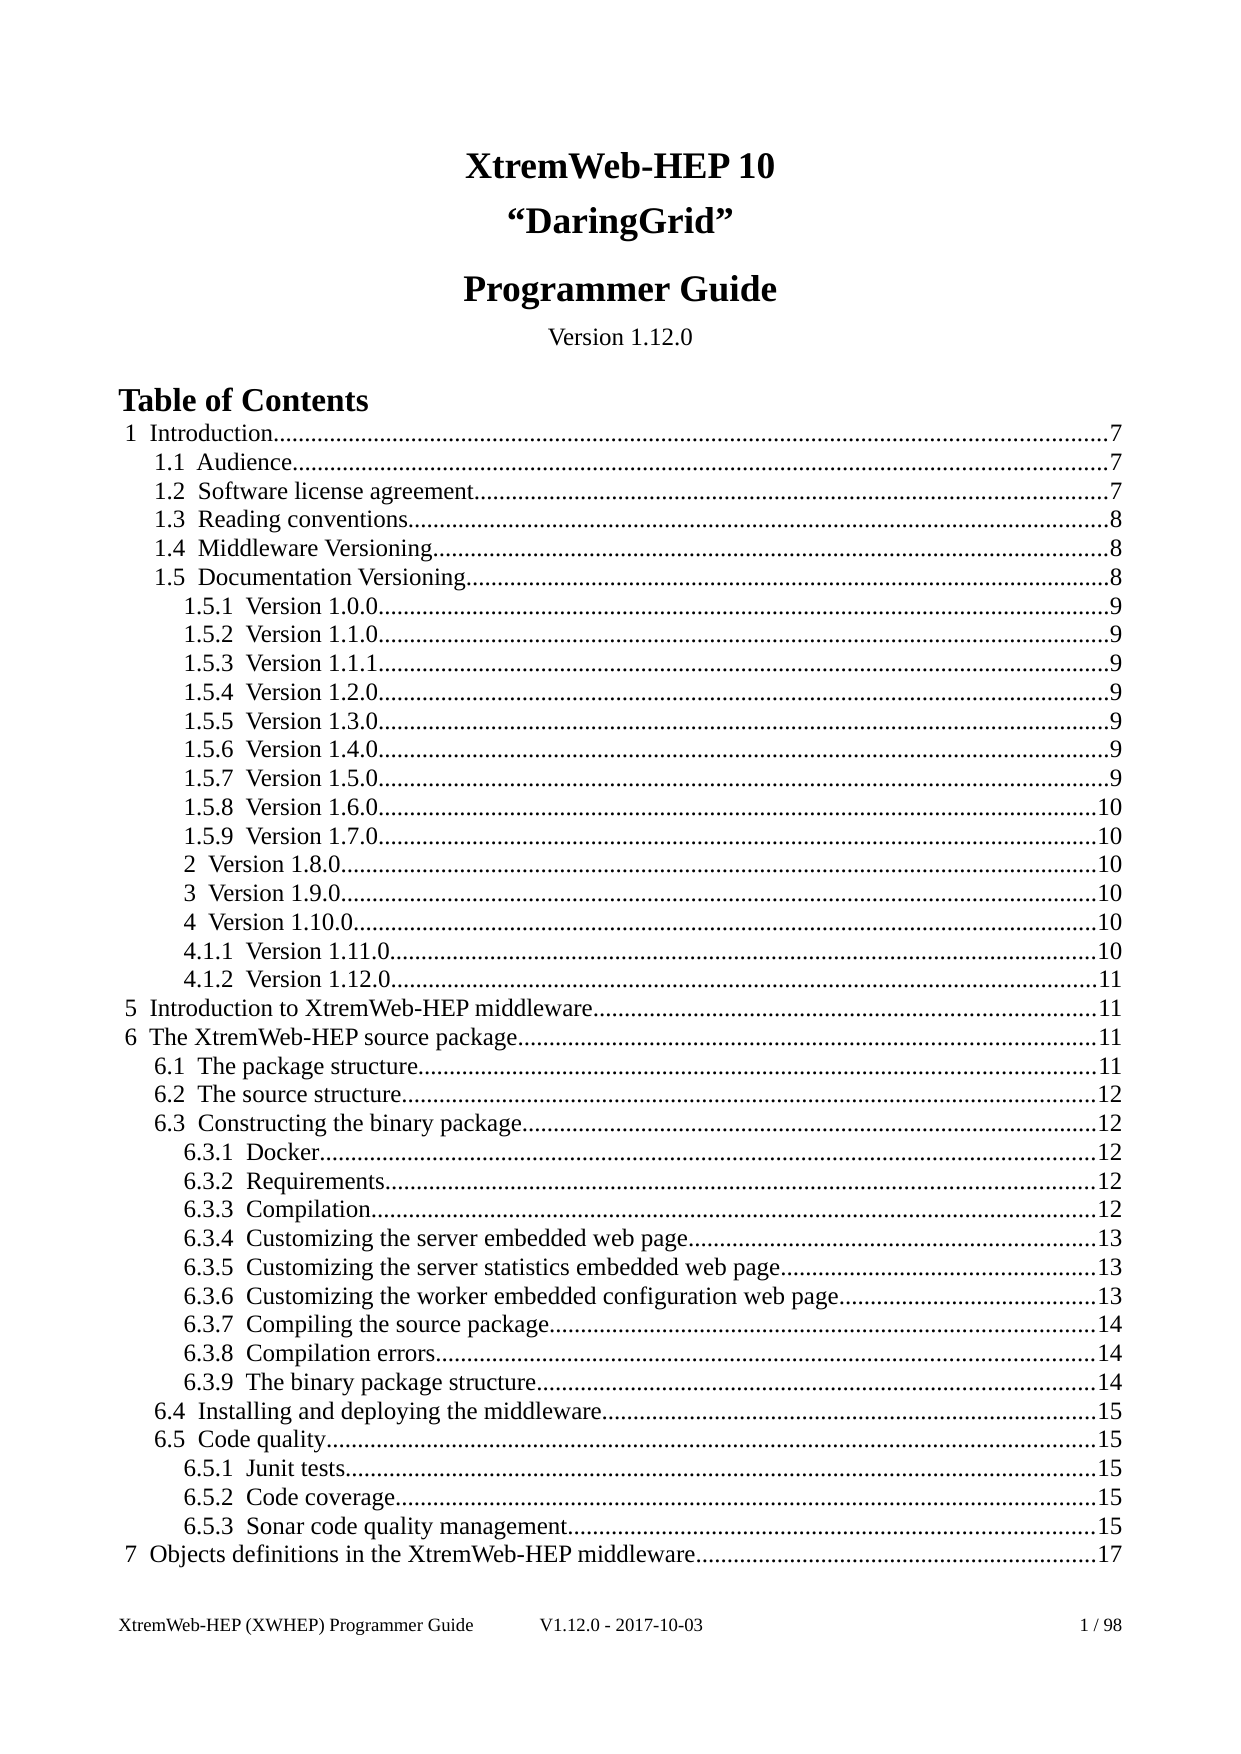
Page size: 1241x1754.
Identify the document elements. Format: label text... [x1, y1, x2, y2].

text 3 Version 1.9.0 10 [177, 878, 1122, 907]
text 6.3.1 Docker 12 [177, 1137, 1122, 1166]
text 6.3.9 The binary package structure 14 [177, 1367, 1122, 1396]
text 6.3 Constructing the binary package 12 [148, 1108, 1122, 1137]
text “DaringGrid” [118, 199, 1122, 242]
text 6.5.2 Code coverage 15 [177, 1482, 1122, 1511]
text 1.3 Reading conventions 8 [148, 504, 1122, 533]
subtitle XtremWeb-HEP 10 [118, 143, 1122, 186]
text 1.1 Audience 7 [148, 447, 1122, 476]
text 5 Introduction to XtremWeb-HEP middleware 11 [118, 993, 1122, 1022]
text 1.5.4 Version 1.2.0 9 [177, 677, 1122, 706]
subtitle Programmer Guide [118, 267, 1122, 310]
text 1.5.6 Version 1.4.0 9 [177, 734, 1122, 763]
text 1.2 Software license agreement 7 [148, 476, 1122, 504]
text 6.3.8 Compilation errors 14 [177, 1338, 1122, 1367]
text 6.5 Code quality 15 [148, 1424, 1122, 1453]
text 6.3.5 Customizing the server statistics embedded web page 13 [177, 1252, 1122, 1281]
text 1.5.7 Version 1.5.0 9 [177, 763, 1122, 792]
text 1.5.2 Version 1.1.0 9 [177, 619, 1122, 648]
text 6.2 The source structure. 12 [148, 1079, 1122, 1108]
text 1.5.8 Version 1.6.0 10 [177, 792, 1122, 821]
text 6.3.7 Compiling the source package 14 [177, 1309, 1122, 1338]
text 4.1.2 Version 1.12.0 11 [177, 964, 1122, 993]
text 6.1 The package structure 11 [148, 1051, 1122, 1079]
text 2 Version 1.8.0 10 [177, 849, 1122, 878]
text 6.3.4 Customizing the server embedded web page 13 [177, 1223, 1122, 1252]
text 1.5.5 Version 1.3.0 9 [177, 706, 1122, 734]
text 6.5.3 Sonar code quality management 15 [177, 1511, 1122, 1539]
text 6.4 Installing and deploying the middleware 15 [148, 1396, 1122, 1424]
text 6.3.3 Compilation 12 [177, 1194, 1122, 1223]
text 6.3.2 Requirements 12 [177, 1166, 1122, 1194]
text 1.5.1 Version 1.0.0 9 [177, 591, 1122, 619]
text 1.5.9 Version 1.7.0 10 [177, 821, 1122, 849]
text 6 The XtremWeb-HEP source package 11 [118, 1022, 1122, 1051]
text 1 Introduction 7 [118, 418, 1122, 447]
text 6.3.6 Customizing the worker embedded configuration web page 13 [177, 1281, 1122, 1309]
text 6.5.1 Junit tests 15 [177, 1453, 1122, 1482]
text 4.1.1 Version 1.11.0 10 [177, 936, 1122, 964]
text 7 Objects definitions in the XtremWeb-HEP middleware 17 [118, 1539, 1122, 1568]
text 4 Version 1.10.0 10 [177, 907, 1122, 936]
text 1.4 Middleware Versioning 8 [148, 533, 1122, 562]
text 1.5 Documentation Versioning 8 [148, 562, 1122, 591]
text 1.5.3 Version 1.1.1 9 [177, 648, 1122, 677]
text Version 1.12.0 [118, 322, 1122, 351]
subtitle Table of Contents [118, 380, 1122, 418]
